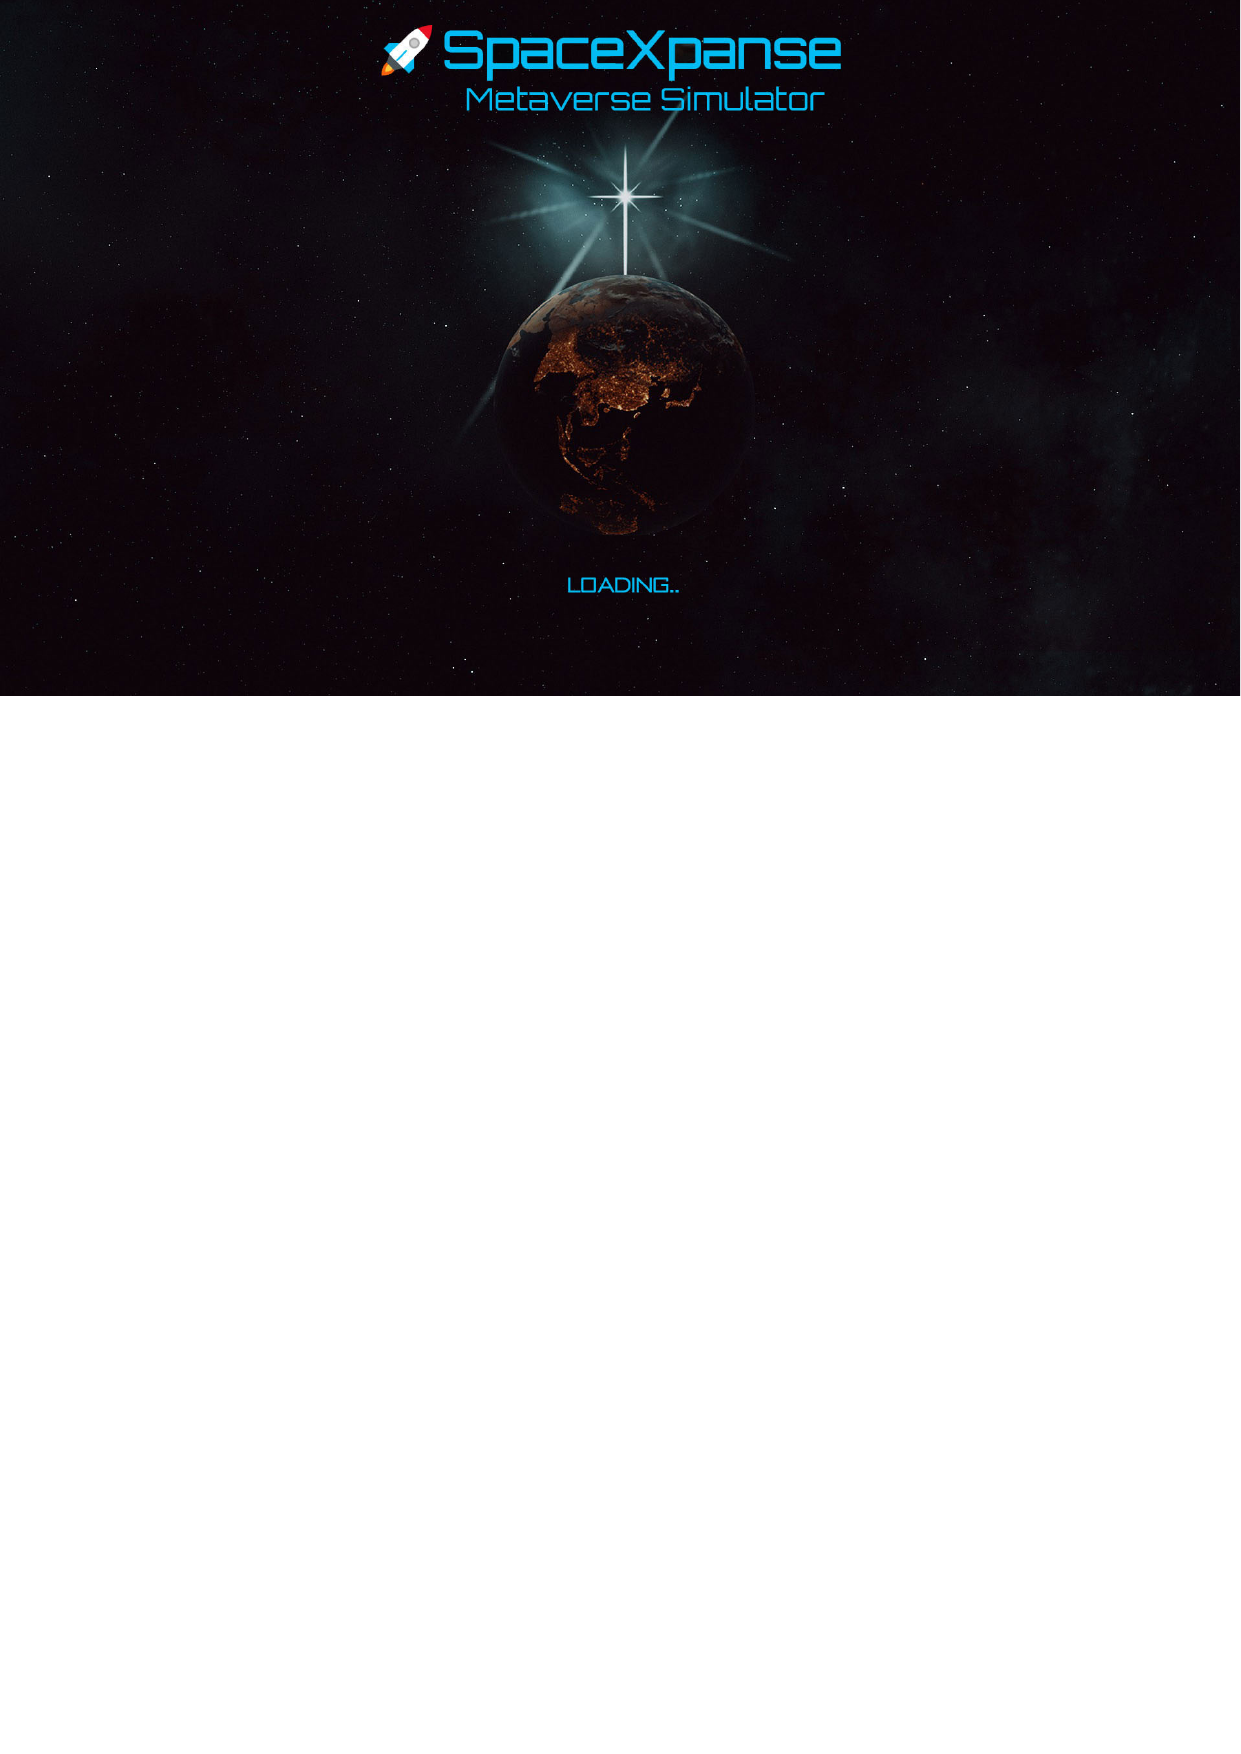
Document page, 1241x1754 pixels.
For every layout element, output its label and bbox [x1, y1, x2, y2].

picture [0, 0, 1241, 696]
